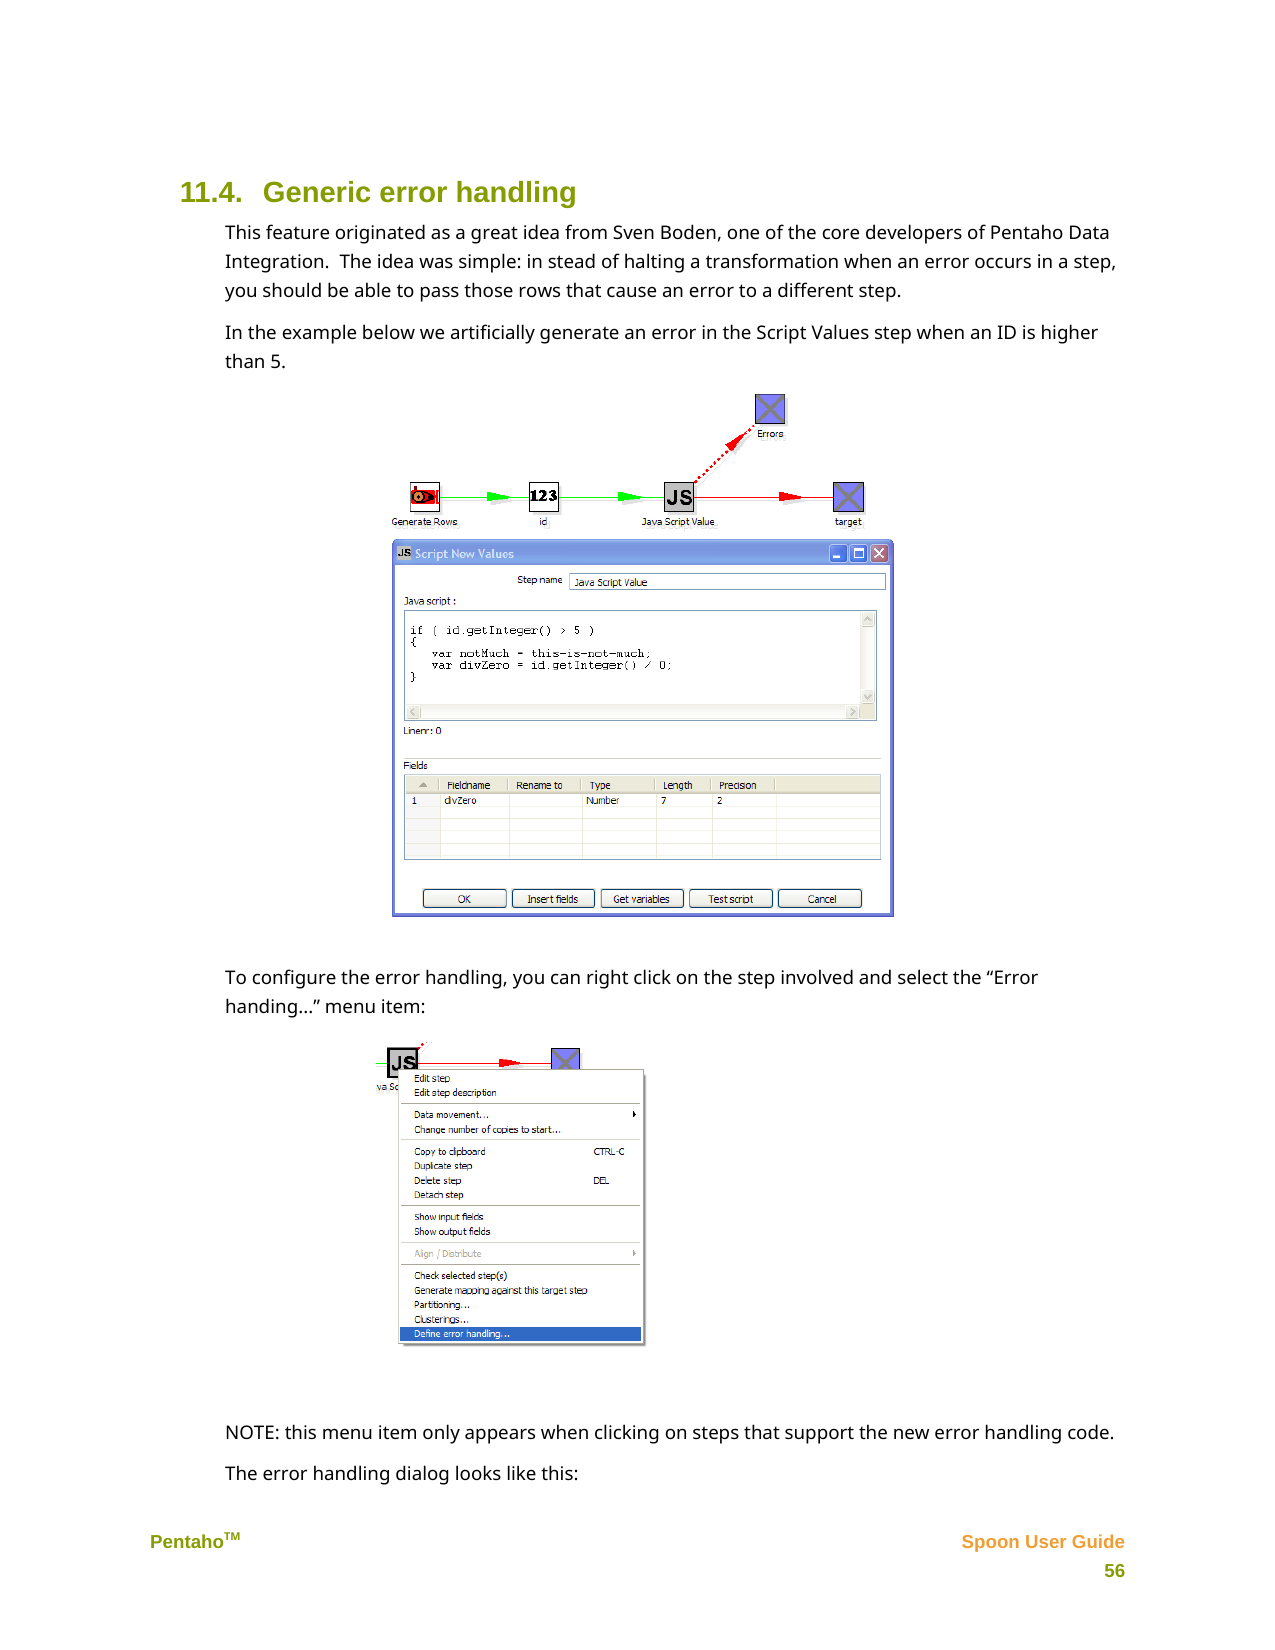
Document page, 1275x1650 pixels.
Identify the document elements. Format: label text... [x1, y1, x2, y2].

text This feature originated as a great idea from Sven Boden, one of the core developers of Pentaho Data Integration. The idea was simple: in stead of halting a transformation when an error occurs in a step, you should be able to pass those rows that cause an error to a different step. [225, 216, 1125, 303]
picture [376, 1042, 686, 1375]
text To configure the error handling, you can right click on the step involved and select the “Error handing...” menu item: [225, 961, 1125, 1019]
text NOTE: this menu item only appears when clicking on steps that support the new error handling code. [225, 1416, 1125, 1445]
subtitle Generic error handling [179, 175, 1125, 210]
picture [379, 386, 896, 920]
text The error handling dialog looks like this: [225, 1457, 1125, 1487]
text In the example below we artificially generate an error in the Script Values step when an ID is higher than 5. [225, 316, 1125, 374]
